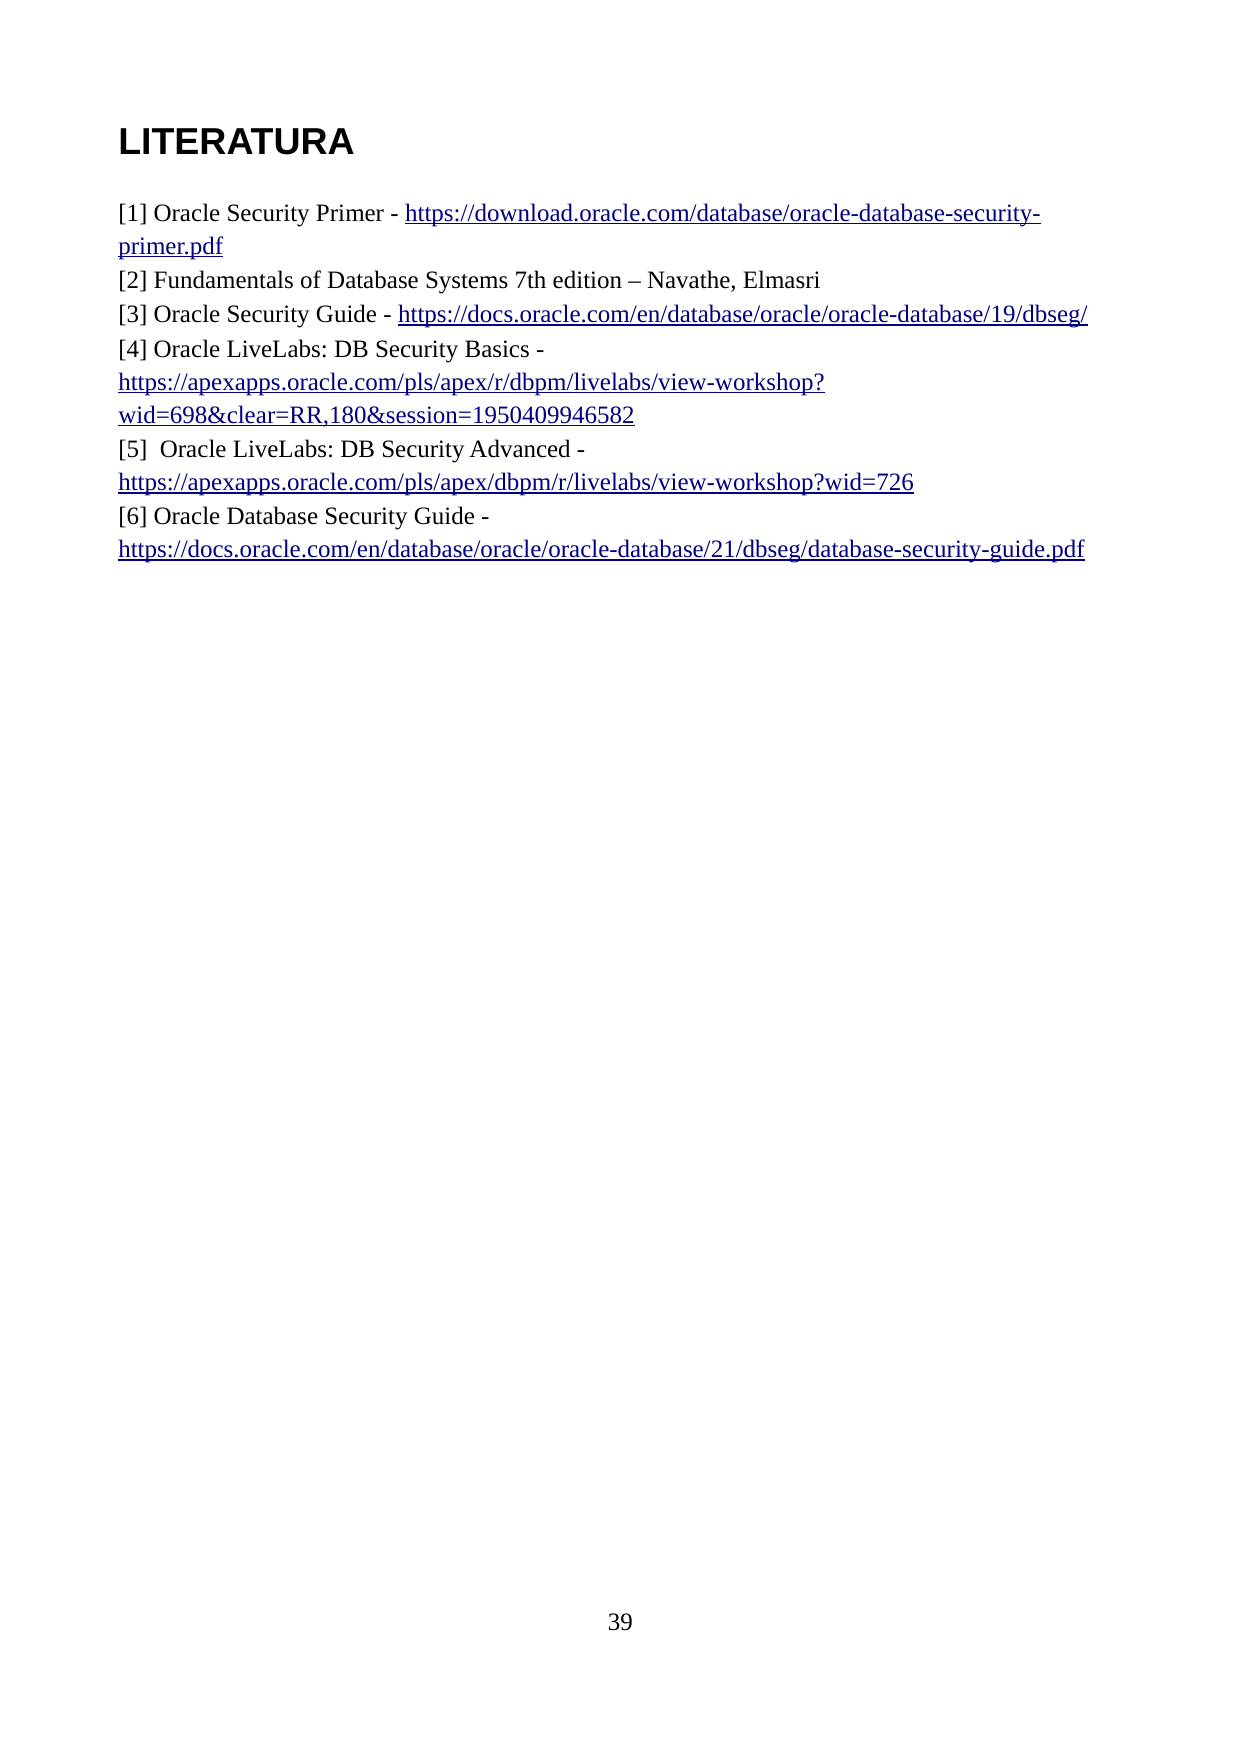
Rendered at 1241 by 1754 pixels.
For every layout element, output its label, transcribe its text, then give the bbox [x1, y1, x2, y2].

text [4] Oracle LiveLabs: DB Security Basics - https://apexapps.oracle.com/pls/apex/r/dbpm/livelabs/view-workshop?wid=698&clear=RR,180&session=1950409946582 [118, 334, 1122, 429]
subtitle LITERATURA [118, 119, 1122, 162]
text [5] Oracle LiveLabs: DB Security Advanced - https://apexapps.oracle.com/pls/apex/dbpm/r/livelabs/view-workshop?wid=726 [118, 434, 1122, 496]
text [3] Oracle Security Guide - https://docs.oracle.com/en/database/oracle/oracle-database/19/dbseg/ [118, 299, 1122, 328]
text [1] Oracle Security Primer - https://download.oracle.com/database/oracle-database-security-primer.pdf [118, 198, 1122, 260]
text [6] Oracle Database Security Guide - https://docs.oracle.com/en/database/oracle/oracle-database/21/dbseg/database-security-guide.pdf [118, 501, 1122, 563]
text [2] Fundamentals of Database Systems 7th edition – Navathe, Elmasri [118, 265, 1122, 294]
